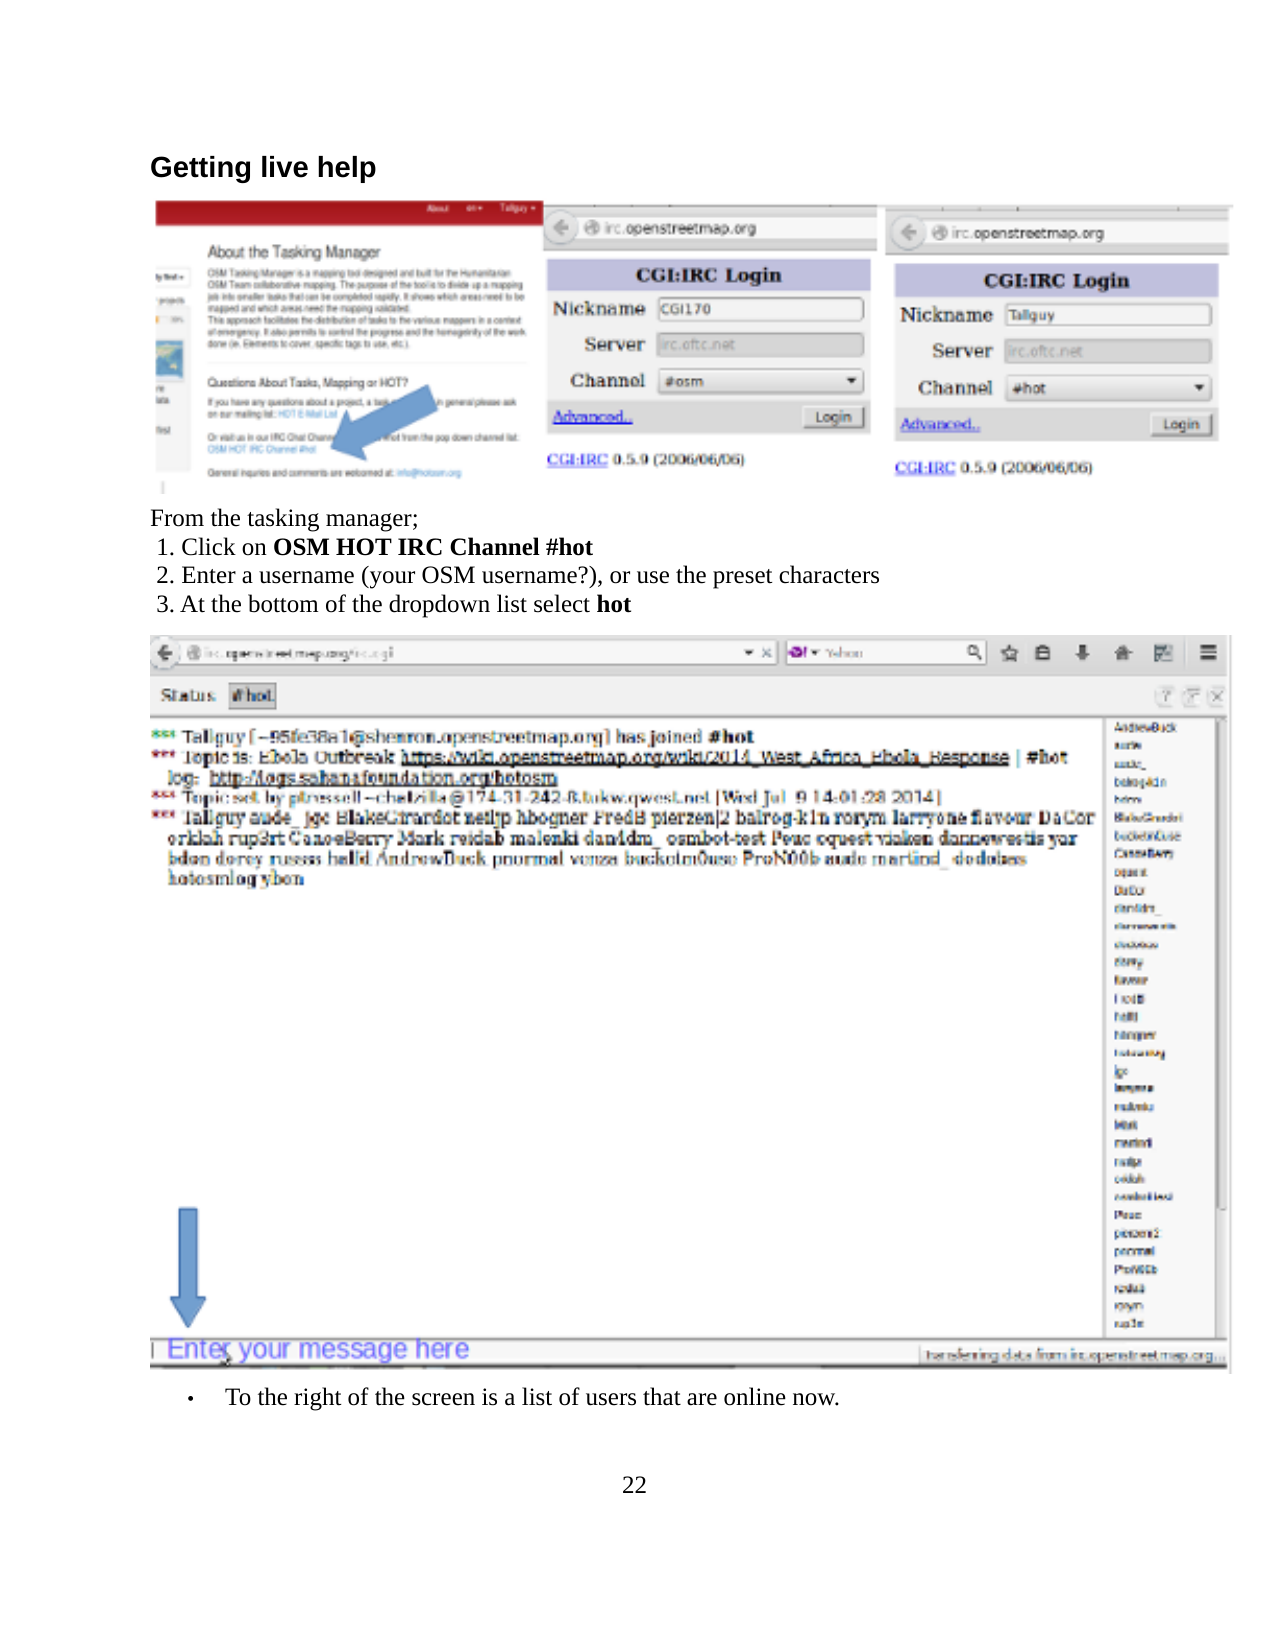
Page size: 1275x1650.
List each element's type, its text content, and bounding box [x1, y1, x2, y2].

text From the tasking manager; 1. Click on OSM HOT IRC Channel #hot 2. Enter a username (your OSM username?), or use the preset characters 3. At the bottom of the dropdown list select hot [150, 503, 1125, 618]
picture [150, 635, 1234, 1374]
subtitle Getting live help [150, 150, 1125, 183]
picture [150, 196, 1234, 494]
list To the right of the screen is a list of users that are online now. [187, 1382, 1125, 1411]
